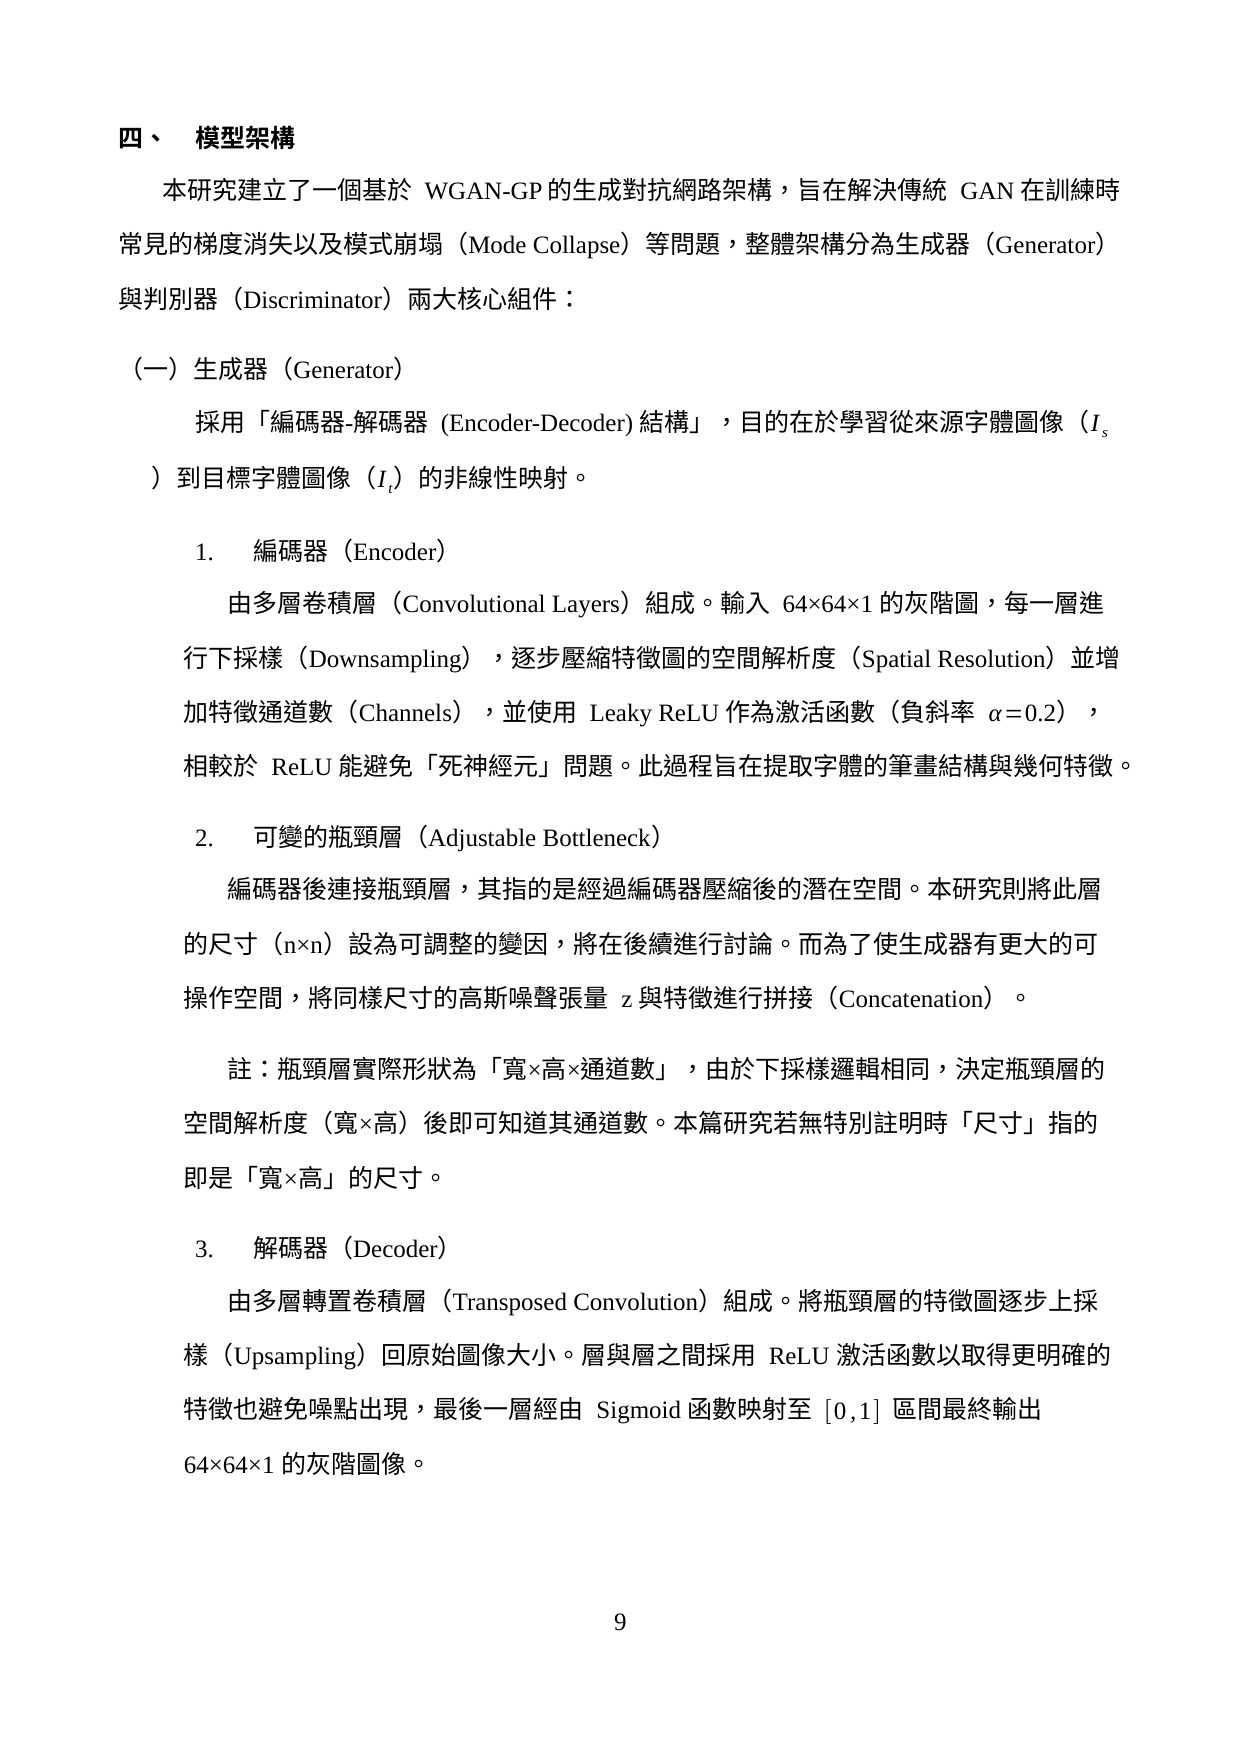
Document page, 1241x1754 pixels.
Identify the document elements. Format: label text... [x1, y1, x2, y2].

text 由多層轉置卷積層（Transposed Convolution）組成。將瓶頸層的特徵圖逐步上採樣（Upsampling）回原始圖像大小。層與層之間採用 ReLU 激活函數以取得更明確的特徵也避免噪點出現，最後一層經由 Sigmoid 函數映射至 區間最終輸出 64×64×1 的灰階圖像。 [184, 1281, 1122, 1481]
subtitle 可變的瓶頸層（Adjustable Bottleneck） [165, 817, 1122, 854]
text 註：瓶頸層實際形狀為「寬×高×通道數」，由於下採樣邏輯相同，決定瓶頸層的空間解析度（寬×高）後即可知道其通道數。本篇研究若無特別註明時「尺寸」指的即是「寬×高」的尺寸。 [184, 1049, 1122, 1194]
text 本研究建立了一個基於 WGAN-GP 的生成對抗網路架構，旨在解決傳統 GAN 在訓練時常見的梯度消失以及模式崩塌（Mode Collapse）等問題，整體架構分為生成器（Generator）與判別器（Discriminator）兩大核心組件： [118, 171, 1122, 316]
text 由多層卷積層（Convolutional Layers）組成。輸入 64×64×1 的灰階圖，每一層進行下採樣（Downsampling），逐步壓縮特徵圖的空間解析度（Spatial Resolution）並增加特徵通道數（Channels），並使用 Leaky ReLU 作為激活函數（負斜率 ），相較於 ReLU 能避免「死神經元」問題。此過程旨在提取字體的筆畫結構與幾何特徵。 [184, 584, 1122, 783]
text 編碼器後連接瓶頸層，其指的是經過編碼器壓縮後的潛在空間。本研究則將此層的尺寸（n×n）設為可調整的變因，將在後續進行討論。而為了使生成器有更大的可操作空間，將同樣尺寸的高斯噪聲張量 z 與特徵進行拼接（Concatenation）。 [184, 870, 1122, 1015]
subtitle 解碼器（Decoder） [165, 1229, 1122, 1265]
text 採用「編碼器-解碼器 (Encoder-Decoder) 結構」，目的在於學習從來源字體圖像（）到目標字體圖像（）的非線性映射。 [151, 402, 1122, 497]
subtitle 生成器（Generator） [118, 350, 1122, 386]
subtitle 模型架構 [118, 118, 1122, 154]
subtitle 編碼器（Encoder） [165, 531, 1122, 567]
